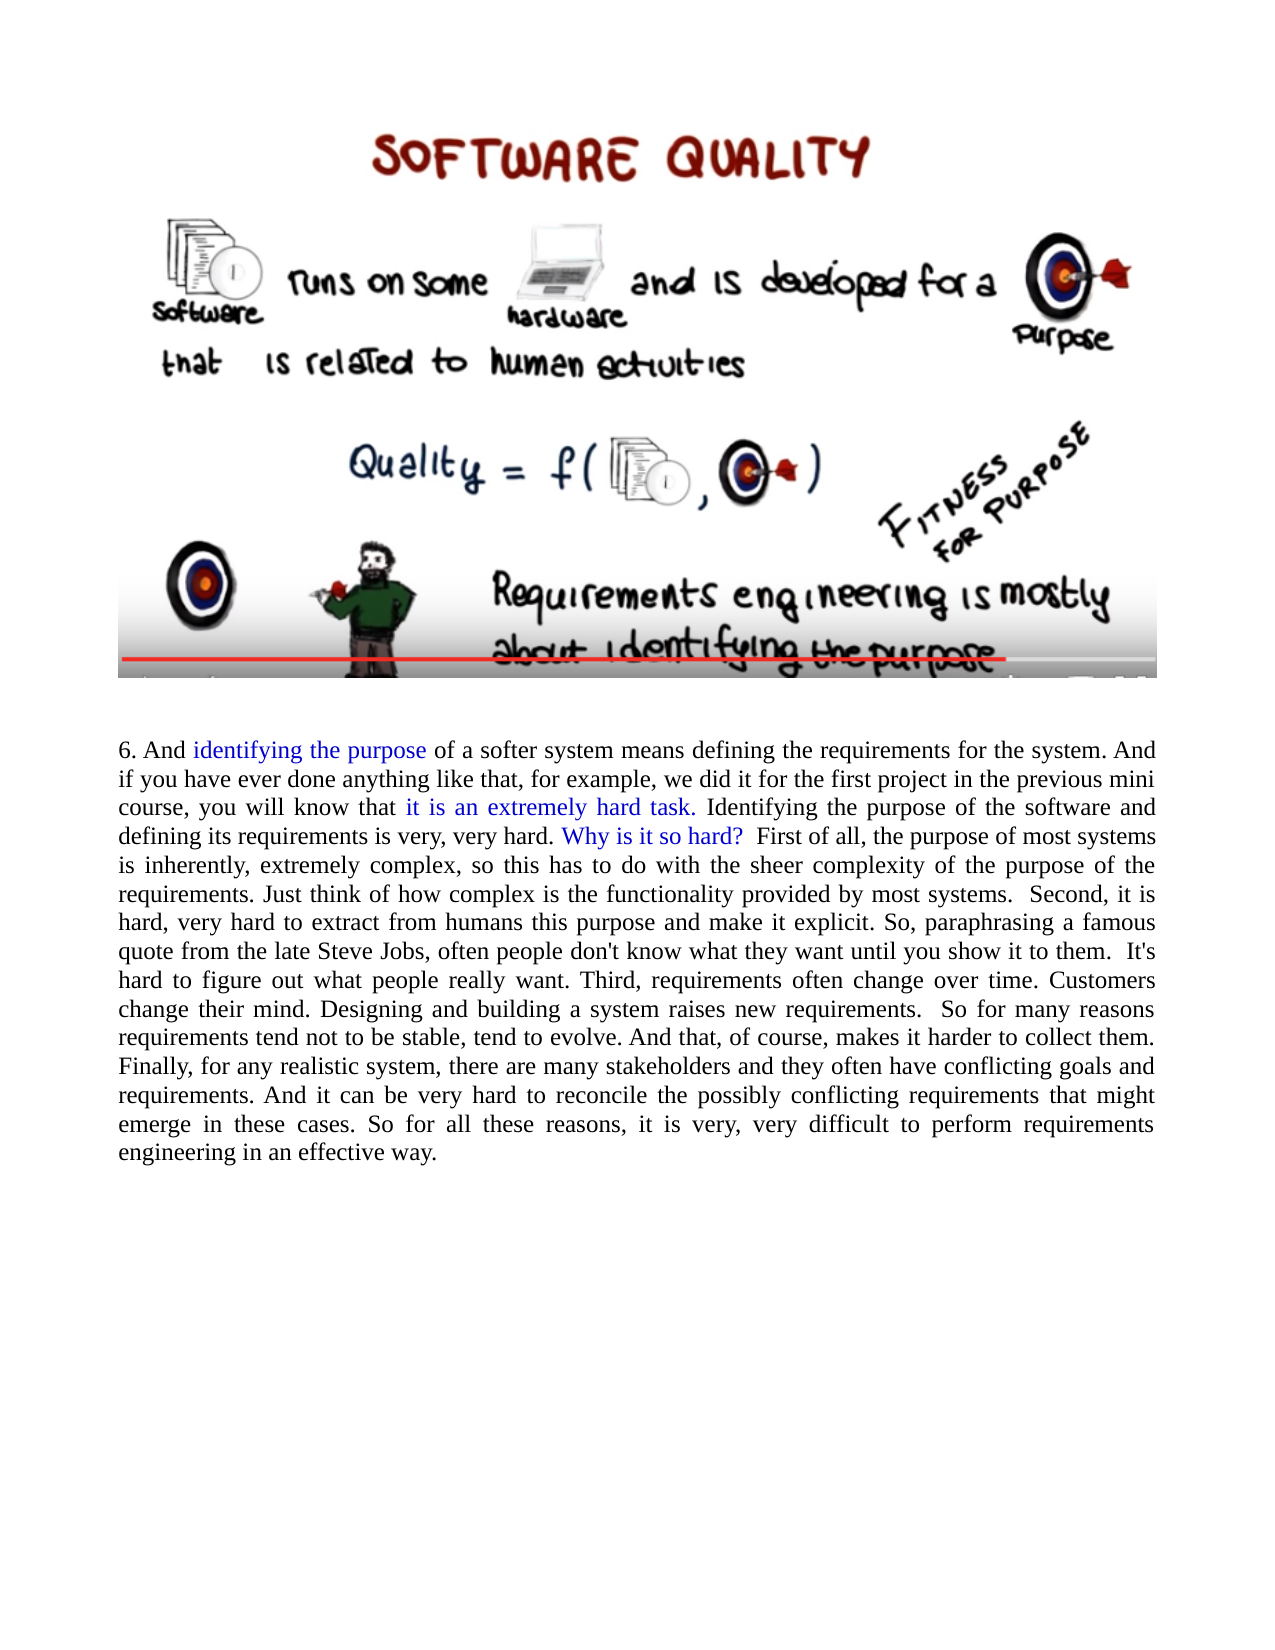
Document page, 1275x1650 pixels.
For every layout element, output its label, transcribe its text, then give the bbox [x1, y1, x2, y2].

picture [118, 118, 1157, 678]
text 6. And identifying the purpose of a softer system means defining the requirements for the system. And if you have ever done anything like that, for example, we did it for the first project in the previous mini course, you will know that it is an extremely hard task. Identifying the purpose of the software and defining its requirements is very, very hard. Why is it so hard? First of all, the purpose of most systems is inherently, extremely complex, so this has to do with the sheer complexity of the purpose of the requirements. Just think of how complex is the functionality provided by most systems. Second, it is hard, very hard to extract from humans this purpose and make it explicit. So, paraphrasing a famous quote from the late Steve Jobs, often people don't know what they want until you show it to them. It's hard to figure out what people really want. Third, requirements often change over time. Customers change their mind. Designing and building a system raises new requirements. So for many reasons requirements tend not to be stable, tend to evolve. And that, of course, makes it harder to collect them. Finally, for any realistic system, there are many stakeholders and they often have conflicting goals and requirements. And it can be very hard to reconcile the possibly conflicting requirements that might emerge in these cases. So for all these reasons, it is very, very difficult to perform requirements engineering in an effective way. [118, 735, 1157, 1166]
